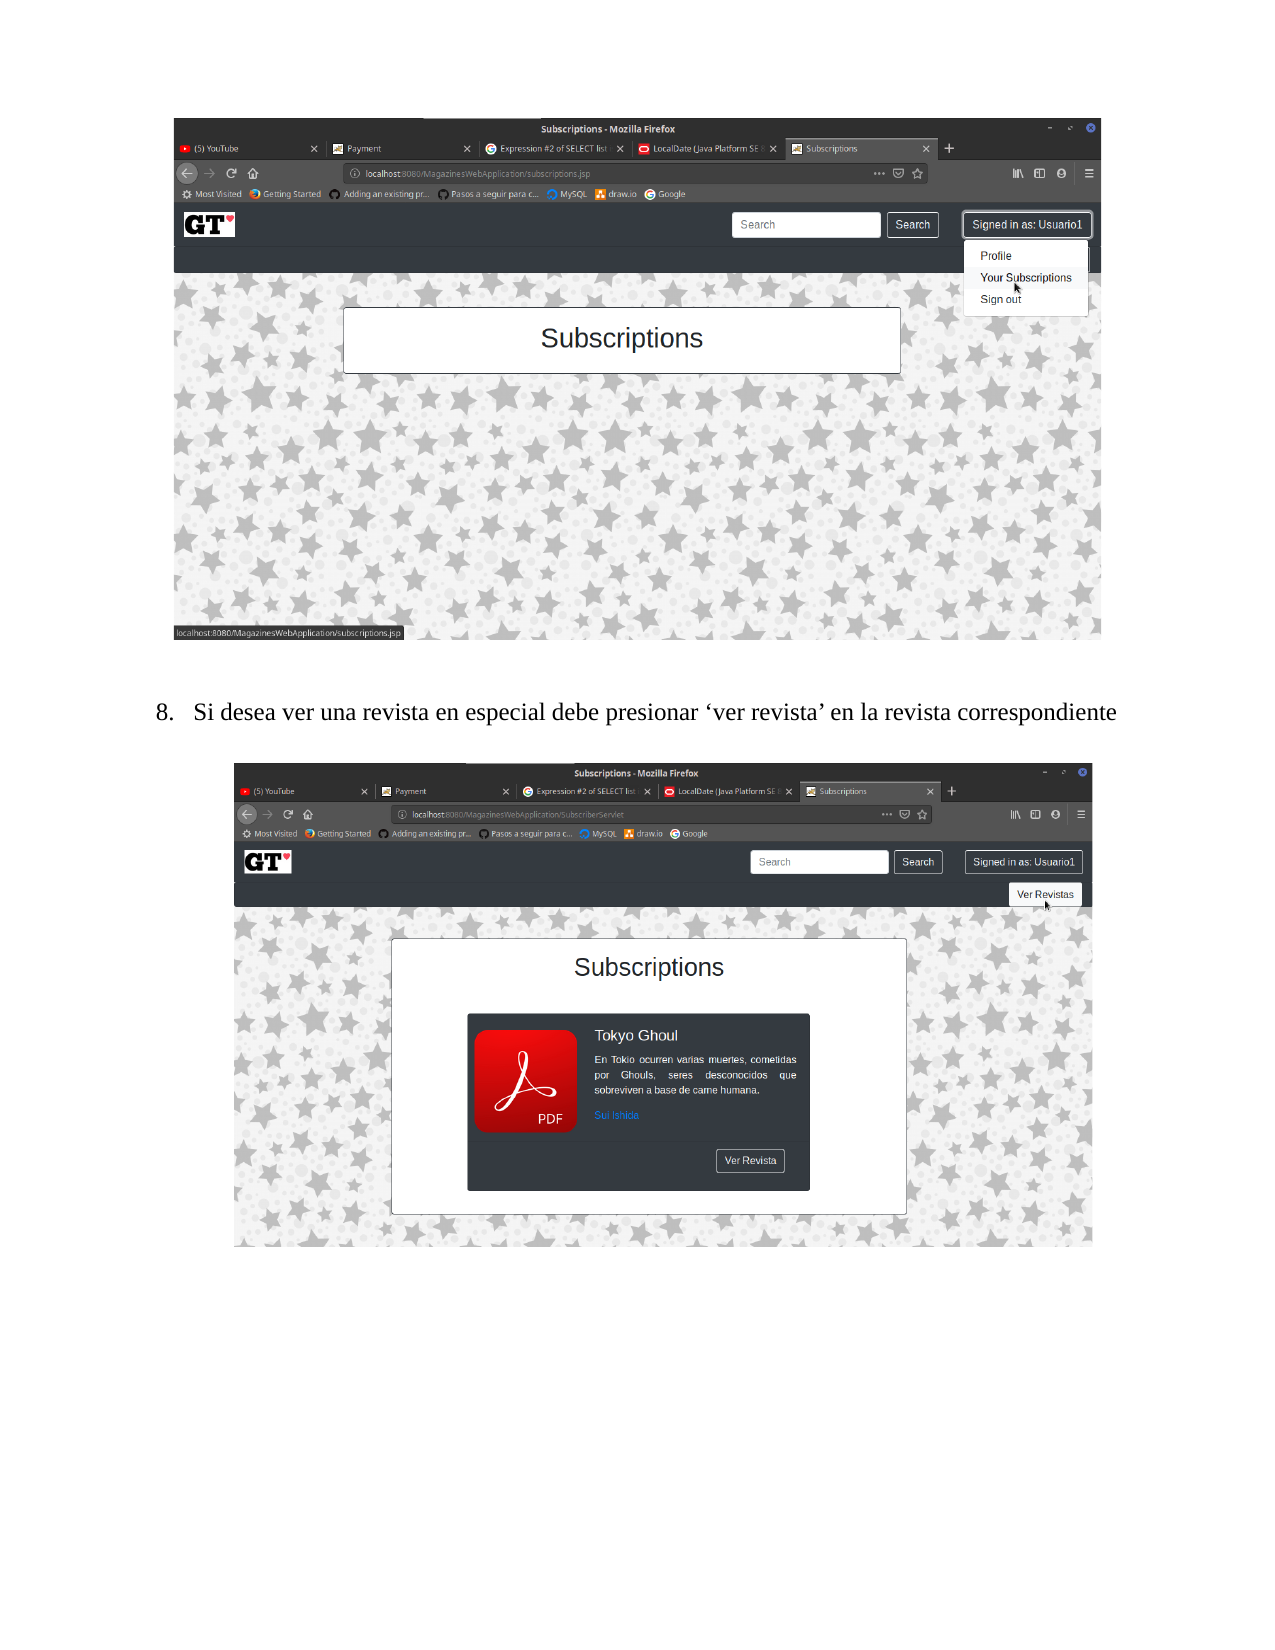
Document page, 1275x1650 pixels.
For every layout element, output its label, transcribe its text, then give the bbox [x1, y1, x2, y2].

picture [173, 118, 1102, 640]
list Si desea ver una revista en especial debe presionar ‘ver revista’ en la revista correspondiente [156, 697, 1157, 726]
picture [234, 763, 1093, 1247]
